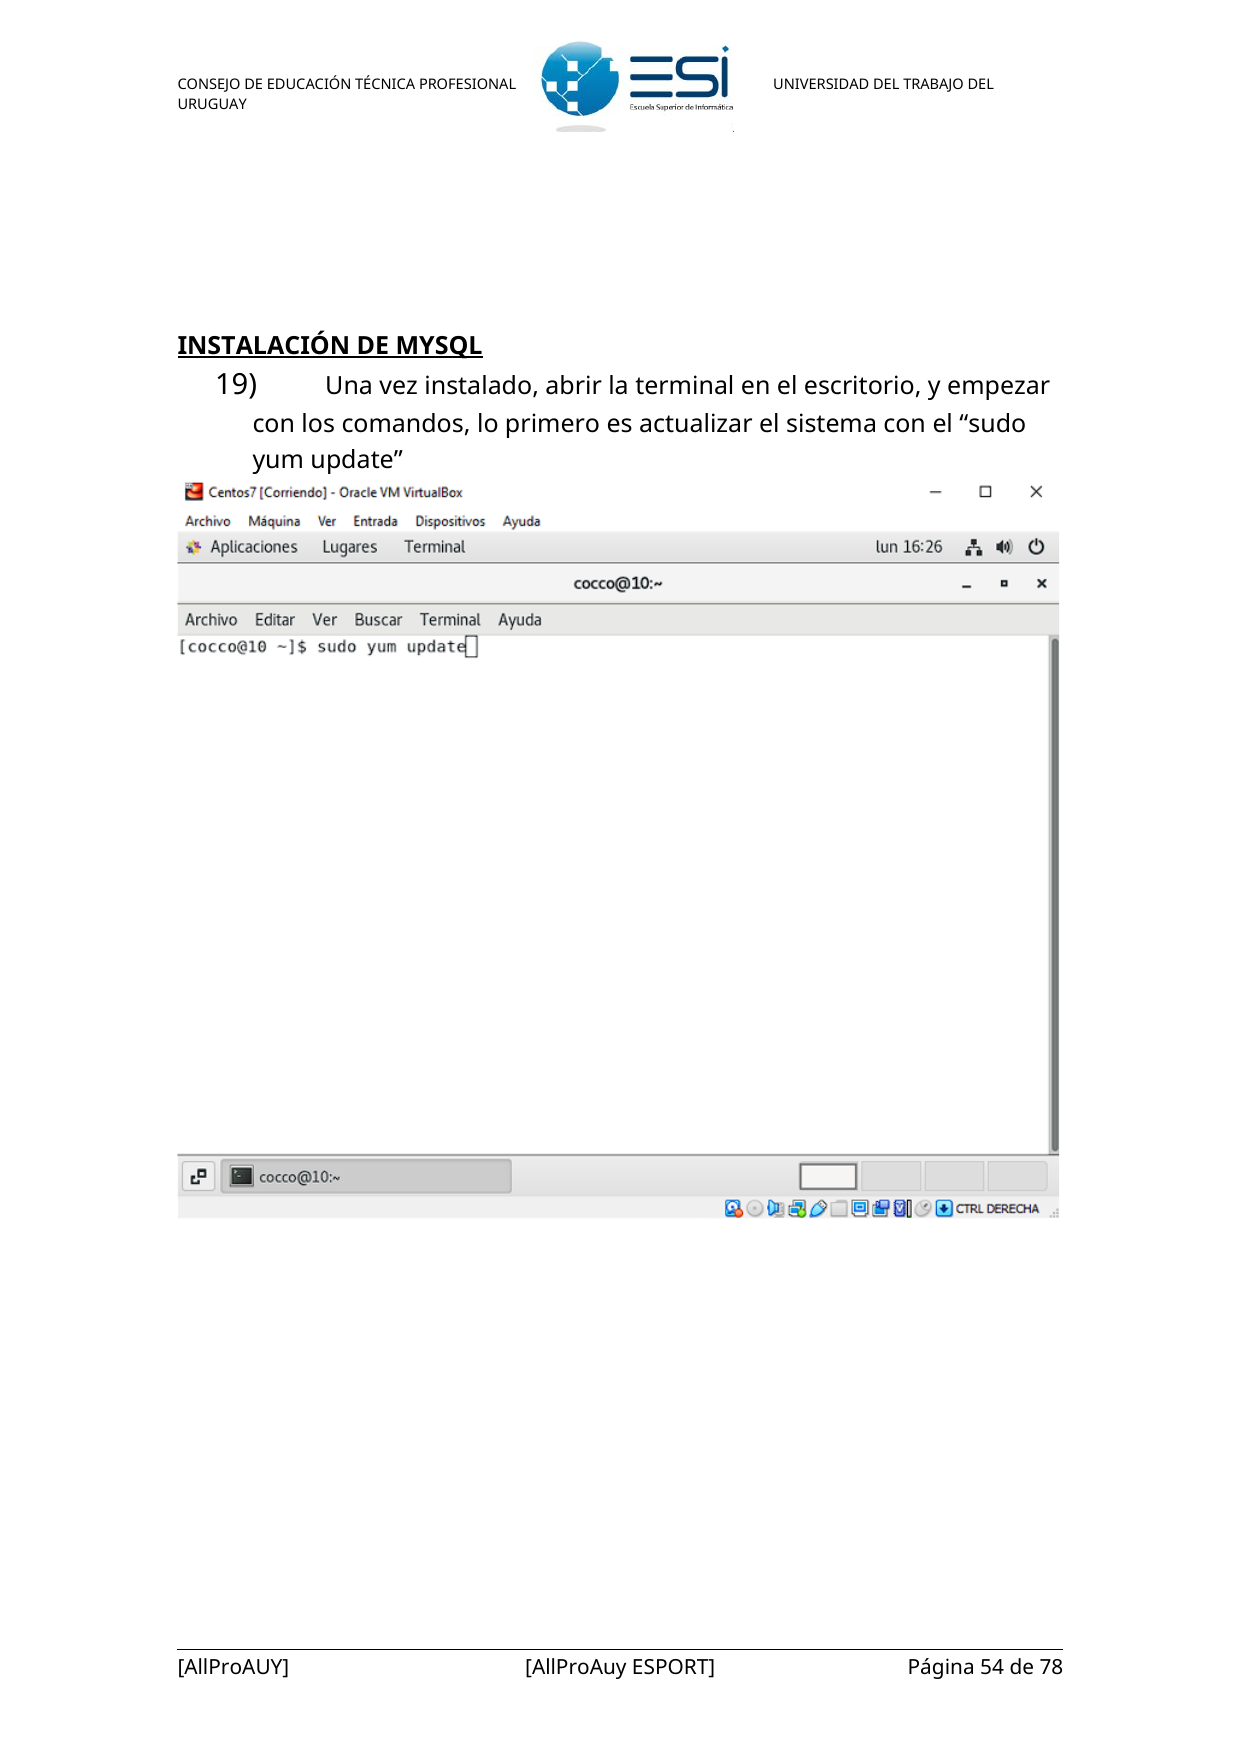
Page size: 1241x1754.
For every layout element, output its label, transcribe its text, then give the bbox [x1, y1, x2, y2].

list Una vez instalado, abrir la terminal en el escritorio, y empezar con los comandos, lo primero es actualizar el sistema con el “sudo yum update” [215, 364, 1063, 476]
picture [534, 39, 734, 132]
text INSTALACIÓN DE MYSQL [177, 327, 1063, 361]
picture [177, 478, 1060, 1219]
